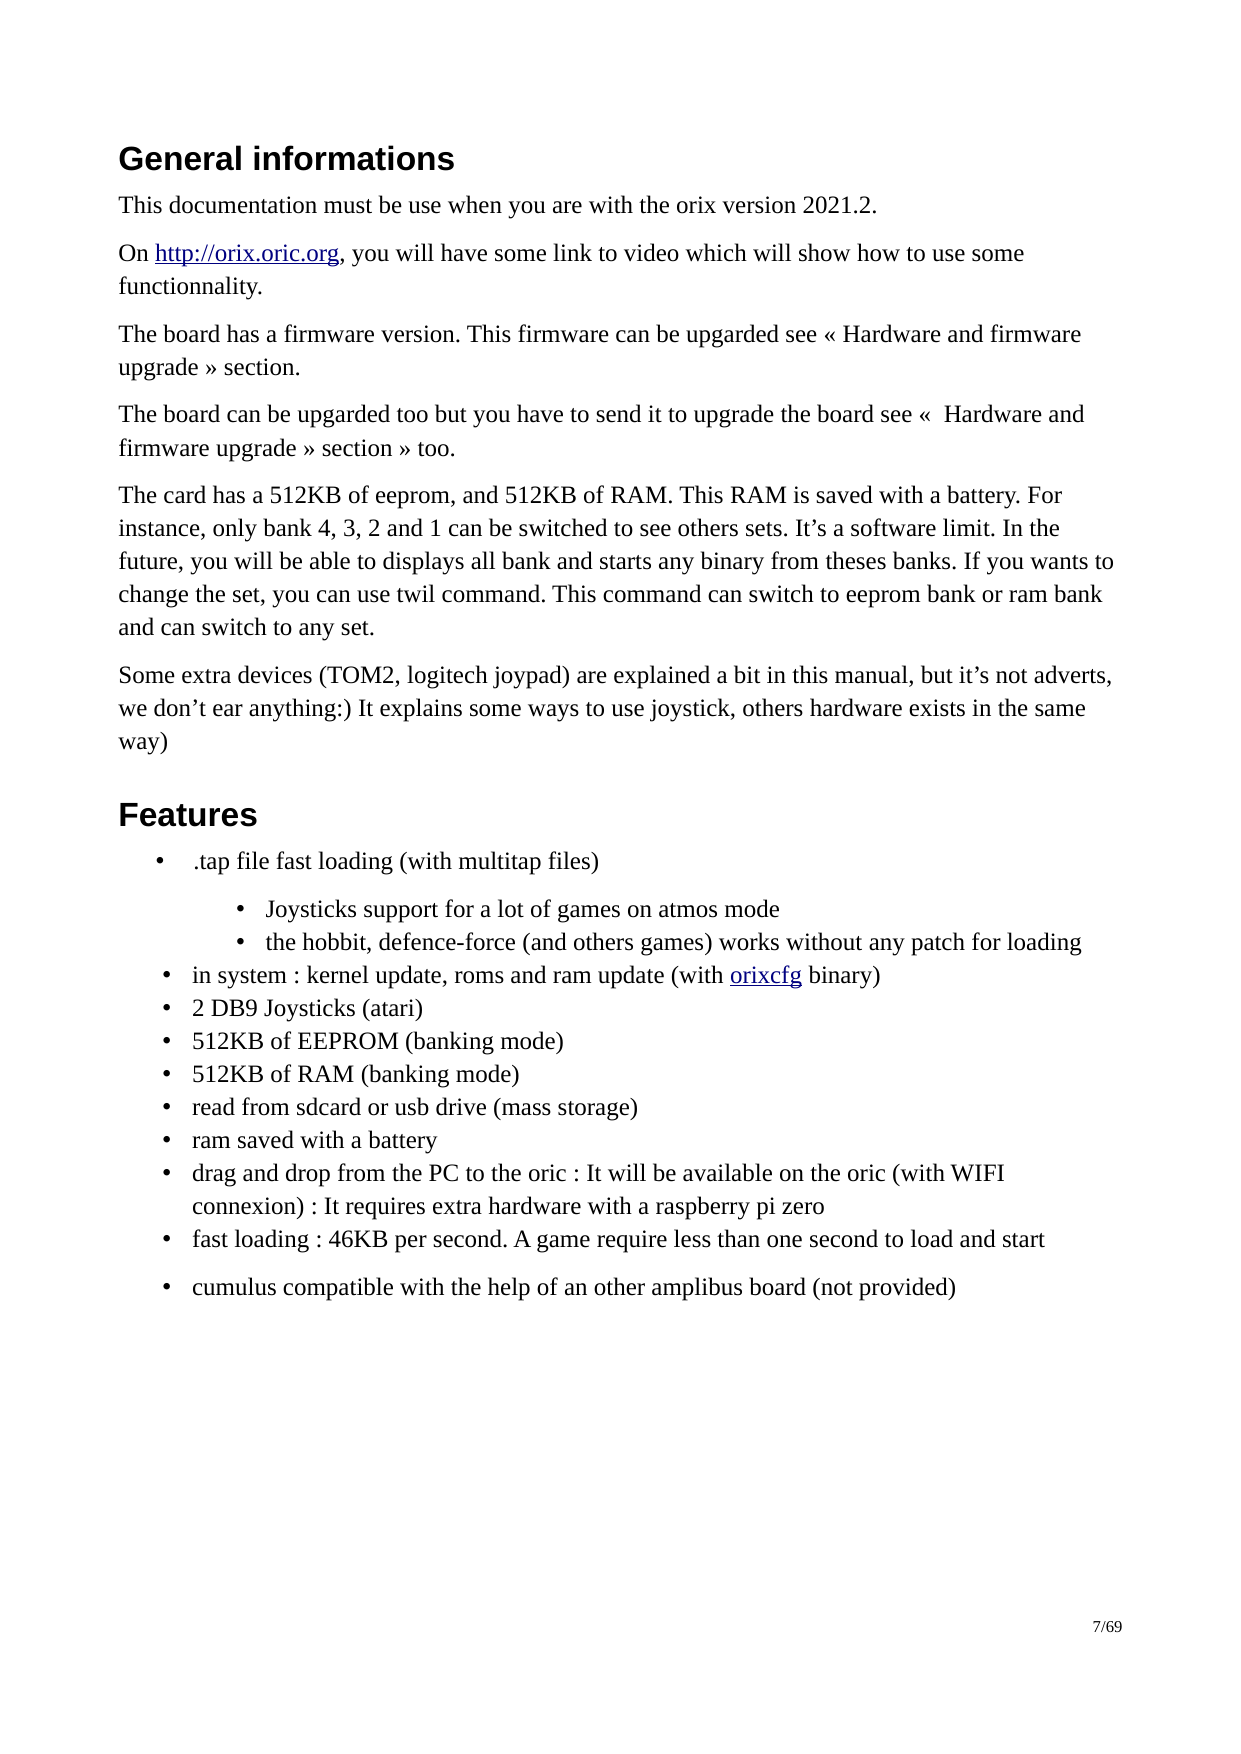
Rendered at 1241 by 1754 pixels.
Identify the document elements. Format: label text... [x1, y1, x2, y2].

text On http://orix.oric.org, you will have some link to video which will show how to use some functionnality. [118, 238, 1122, 300]
list 2 DB9 Joysticks (atari) [162, 993, 1122, 1022]
list 512KB of RAM (banking mode) [162, 1059, 1122, 1088]
list .tap file fast loading (with multitap files) [156, 846, 1122, 875]
text The board can be upgarded too but you have to send it to upgrade the board see « Hardware and firmware upgrade » section » too. [118, 399, 1122, 461]
text Some extra devices (TOM2, logitech joypad) are explained a bit in this manual, but it’s not adverts, we don’t ear anything:) It explains some ways to use joystick, others hardware exists in the same way) [118, 660, 1122, 755]
list Joysticks support for a lot of games on atmos mode [236, 894, 1122, 923]
subtitle Features [118, 795, 1122, 834]
list read from sdcard or usb drive (mass storage) [162, 1092, 1122, 1121]
text The board has a firmware version. This firmware can be upgarded see « Hardware and firmware upgrade » section. [118, 319, 1122, 381]
list drag and drop from the PC to the oric : It will be available on the oric (with WIFI connexion) : It requires extra hardware with a raspberry pi zero [162, 1158, 1122, 1220]
list 512KB of EEPROM (banking mode) [162, 1026, 1122, 1055]
text This documentation must be use when you are with the orix version 2021.2. [118, 190, 1122, 219]
list fast loading : 46KB per second. A game require less than one second to load and start [162, 1224, 1122, 1253]
list the hobbit, defence-force (and others games) works without any patch for loading [236, 927, 1122, 956]
text The card has a 512KB of eeprom, and 512KB of RAM. This RAM is saved with a battery. For instance, only bank 4, 3, 2 and 1 can be switched to see others sets. It’s a software limit. In the future, you will be able to displays all bank and starts any binary from theses banks. If you wants to change the set, you can use twil command. This command can switch to eeprom bank or ram bank and can switch to any set. [118, 480, 1122, 641]
subtitle General informations [118, 139, 1122, 178]
list in system : kernel update, roms and ram update (with orixcfg binary) [162, 960, 1122, 989]
list ram saved with a battery [162, 1125, 1122, 1154]
list cumulus compatible with the help of an other amplibus board (not provided) [162, 1272, 1122, 1301]
